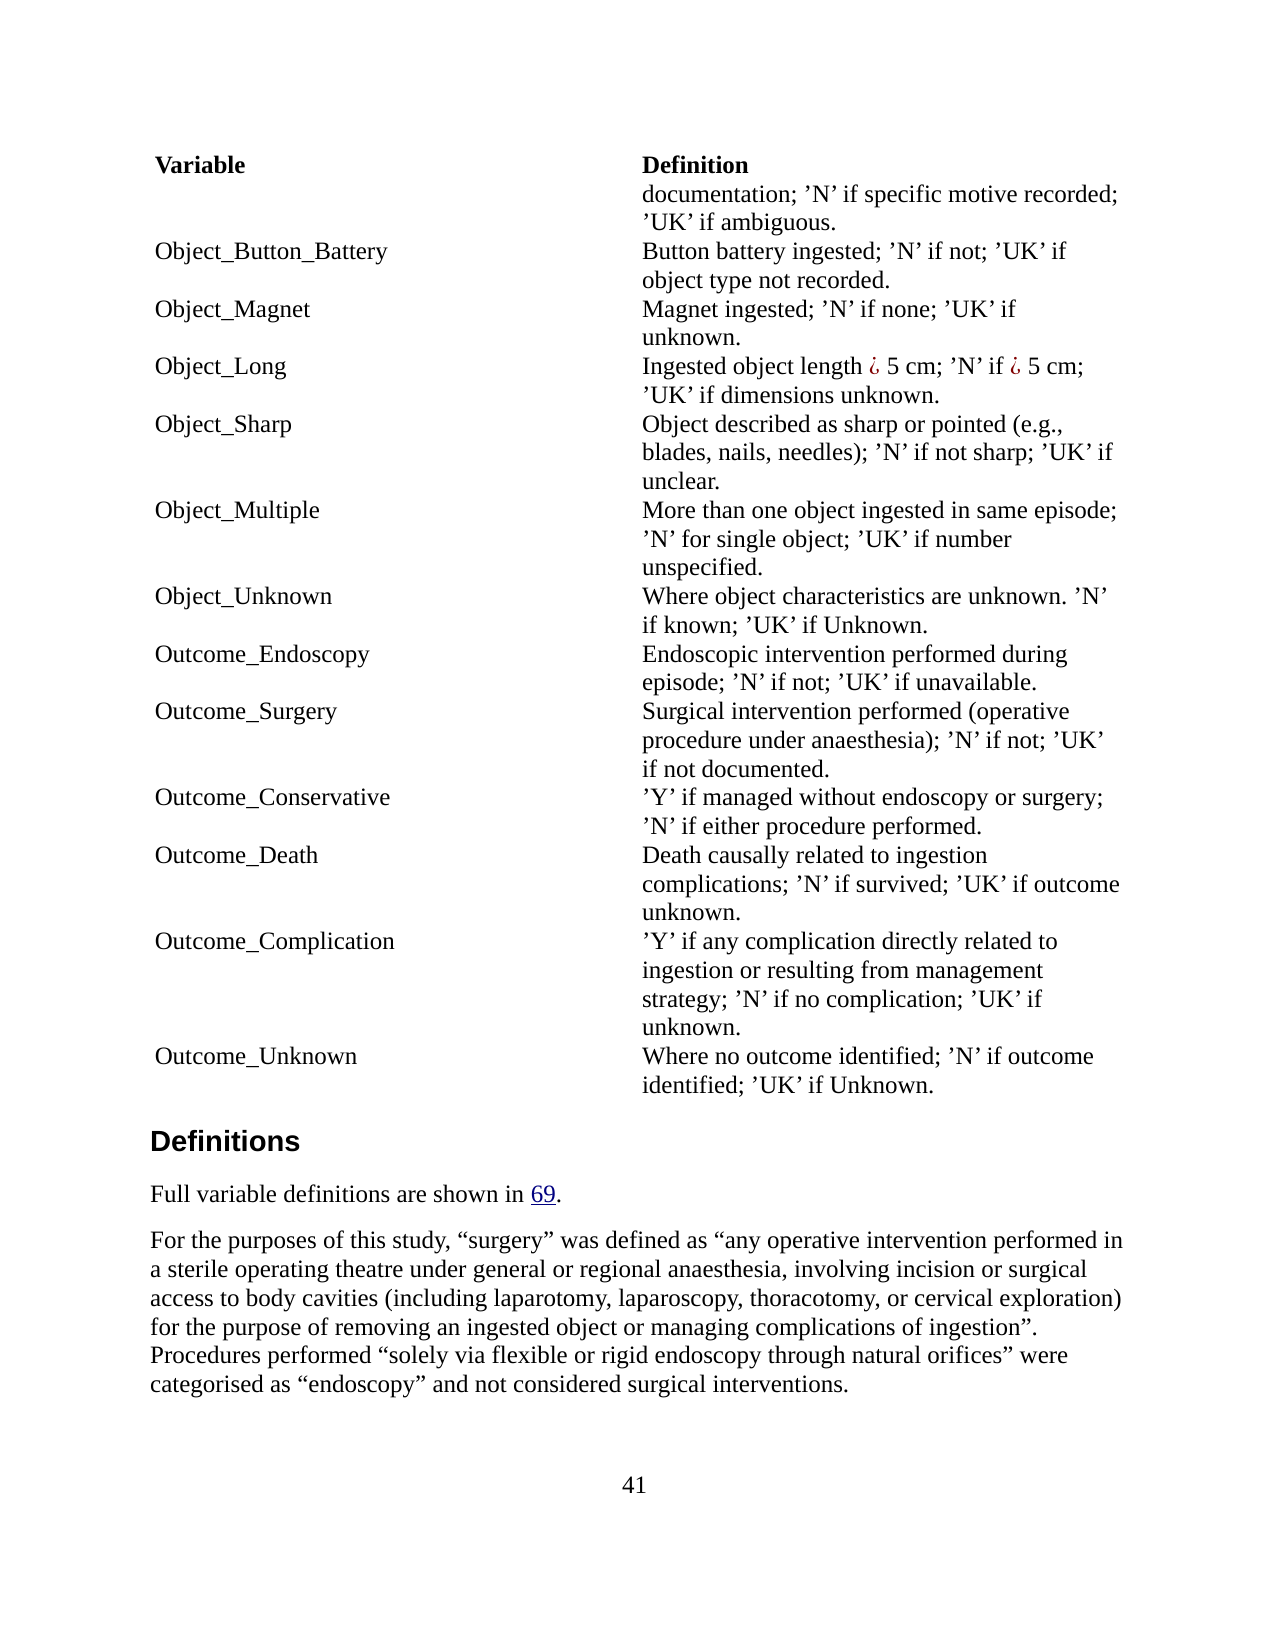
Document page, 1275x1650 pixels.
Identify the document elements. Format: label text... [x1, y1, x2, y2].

table_cell Object_Sharp [150, 409, 637, 495]
table_cell Outcome_Unknown [150, 1041, 637, 1099]
table_header Variable [150, 150, 637, 179]
table_cell Magnet ingested; ’N’ if none; ’UK’ if unknown. [638, 294, 1125, 351]
table_cell Ingested object length 5 cm; ’N’ if 5 cm; ’UK’ if dimensions unknown. [638, 351, 1125, 409]
table_cell Outcome_Conservative [150, 783, 637, 840]
subtitle Definitions [150, 1124, 1125, 1157]
table_cell Outcome_Endoscopy [150, 639, 637, 696]
table_cell More than one object ingested in same episode; ’N’ for single object; ’UK’ if number unspecified. [638, 495, 1125, 581]
table_cell ’Y’ if any complication directly related to ingestion or resulting from management strategy; ’N’ if no complication; ’UK’ if unknown. [638, 926, 1125, 1041]
table_cell Outcome_Death [150, 840, 637, 926]
table_cell Object_Multiple [150, 495, 637, 581]
table_cell Button battery ingested; ’N’ if not; ’UK’ if object type not recorded. [638, 236, 1125, 294]
table_cell Outcome_Surgery [150, 696, 637, 782]
table_cell Where object characteristics are unknown. ’N’ if known; ’UK’ if Unknown. [638, 581, 1125, 639]
table_cell [150, 179, 637, 236]
table_cell Outcome_Complication [150, 926, 637, 1041]
table_cell Object_Unknown [150, 581, 637, 639]
table_cell ’Y’ if managed without endoscopy or surgery; ’N’ if either procedure performed. [638, 783, 1125, 840]
table_header Definition [638, 150, 1125, 179]
text Full variable definitions are shown in 69. [150, 1179, 1125, 1207]
table_cell Object_Long [150, 351, 637, 409]
table_cell Where no outcome identified; ’N’ if outcome identified; ’UK’ if Unknown. [638, 1041, 1125, 1099]
text For the purposes of this study, “surgery” was defined as “any operative intervention performed in a sterile operating theatre under general or regional anaesthesia, involving incision or surgical access to body cavities (including laparotomy, laparoscopy, thoracotomy, or cervical exploration) for the purpose of removing an ingested object or managing complications of ingestion”. Procedures performed “solely via flexible or rigid endoscopy through natural orifices” were categorised as “endoscopy” and not considered surgical interventions. [150, 1225, 1125, 1398]
table_cell Object_Button_Battery [150, 236, 637, 294]
table_cell Object_Magnet [150, 294, 637, 351]
table_cell documentation; ’N’ if specific motive recorded; ’UK’ if ambiguous. [638, 179, 1125, 236]
table_cell Surgical intervention performed (operative procedure under anaesthesia); ’N’ if not; ’UK’ if not documented. [638, 696, 1125, 782]
table_cell Endoscopic intervention performed during episode; ’N’ if not; ’UK’ if unavailable. [638, 639, 1125, 696]
table_cell Death causally related to ingestion complications; ’N’ if survived; ’UK’ if outcome unknown. [638, 840, 1125, 926]
table_cell Object described as sharp or pointed (e.g., blades, nails, needles); ’N’ if not sharp; ’UK’ if unclear. [638, 409, 1125, 495]
